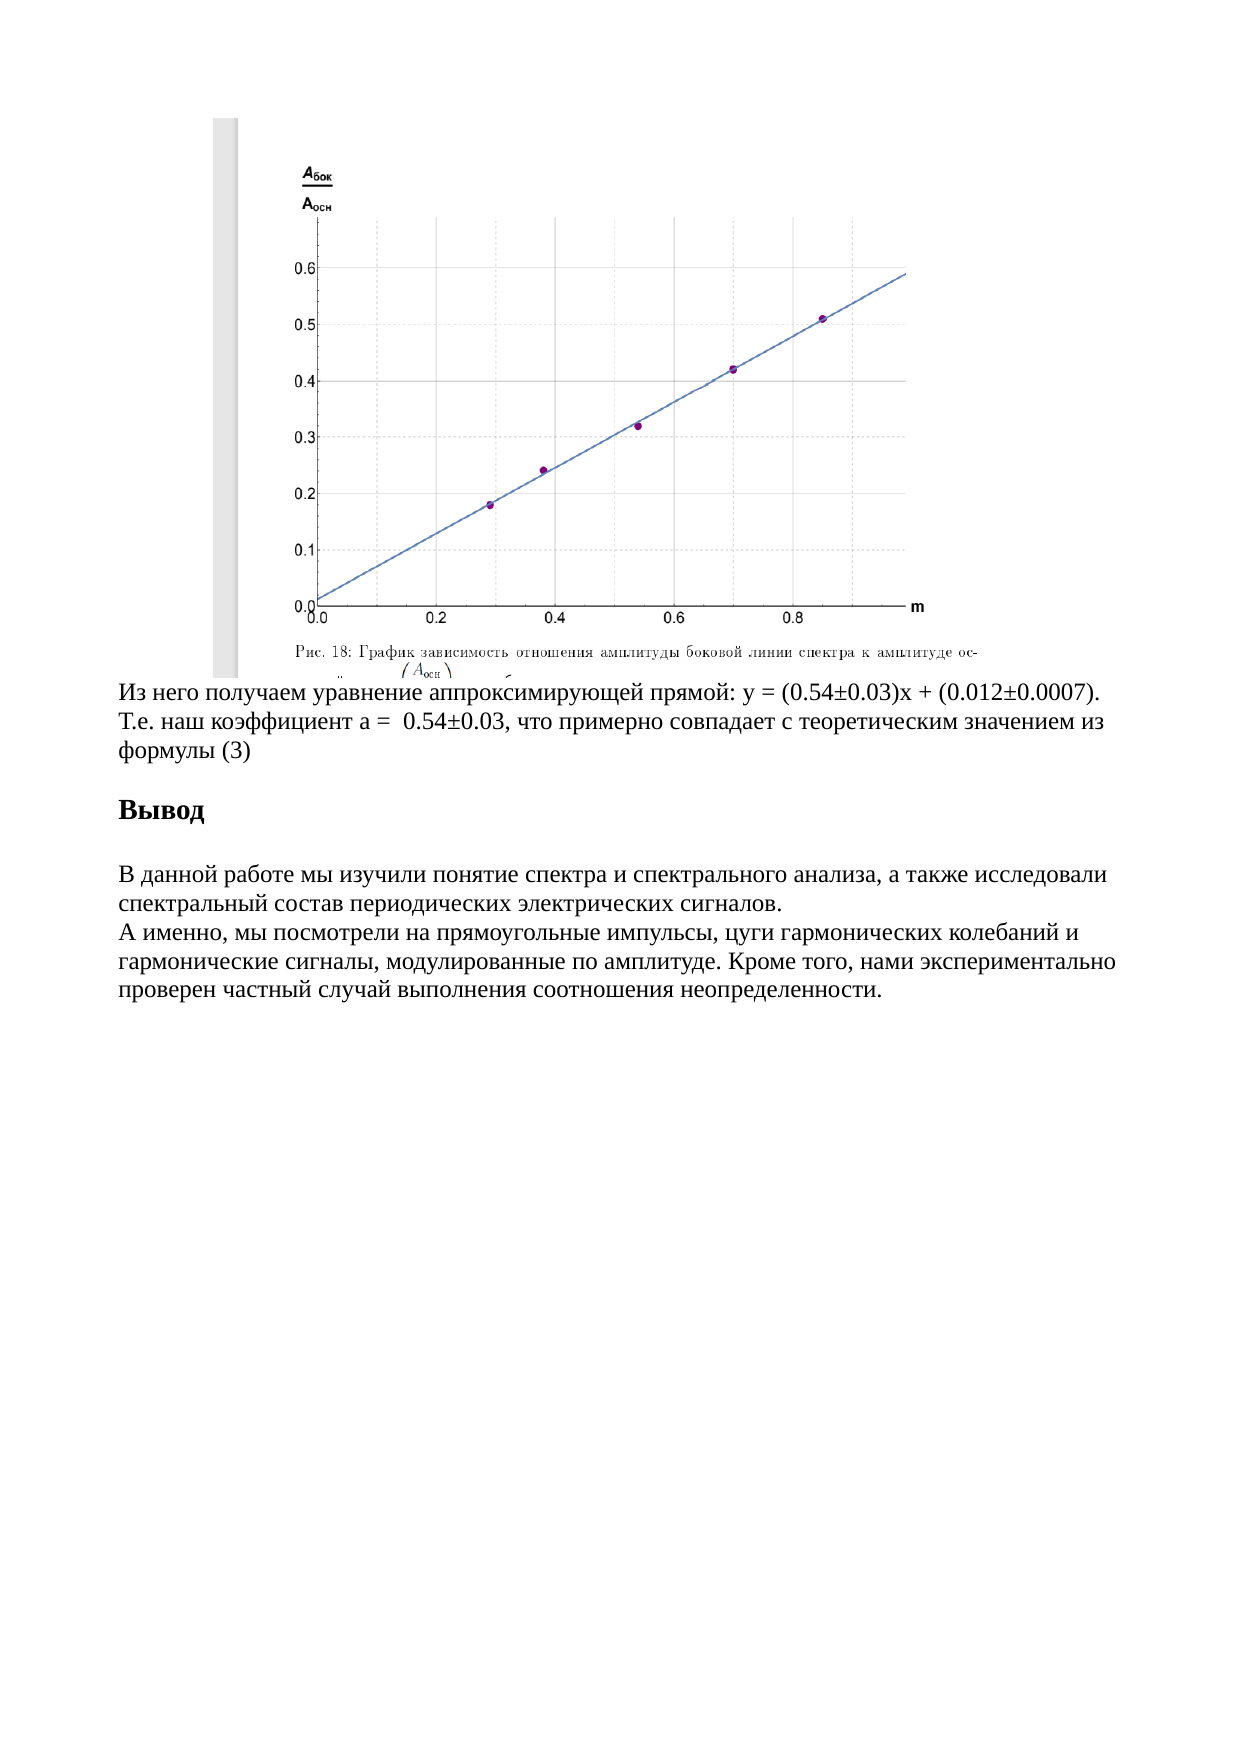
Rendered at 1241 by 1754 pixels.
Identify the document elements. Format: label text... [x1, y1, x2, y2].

text А именно, мы посмотрели на прямоугольные импульсы, цуги гармонических колебаний и гармонические сигналы, модулированные по амплитуде. Кроме того, нами экспериментально проверен частный случай выполнения соотношения неопределенности. [118, 917, 1122, 1003]
picture [212, 118, 1028, 678]
text Т.е. наш коэффициент a = 0.54±0.03, что примерно совпадает с теоретическим значением из формулы (3) [118, 706, 1122, 764]
text Вывод [118, 792, 1122, 826]
text В данной работе мы изучили понятие спектра и спектрального анализа, а также исследовали спектральный состав периодических электрических сигналов. [118, 859, 1122, 917]
text Из него получаем уравнение аппроксимирующей прямой: y = (0.54±0.03)x + (0.012±0.0007). [118, 677, 1122, 706]
